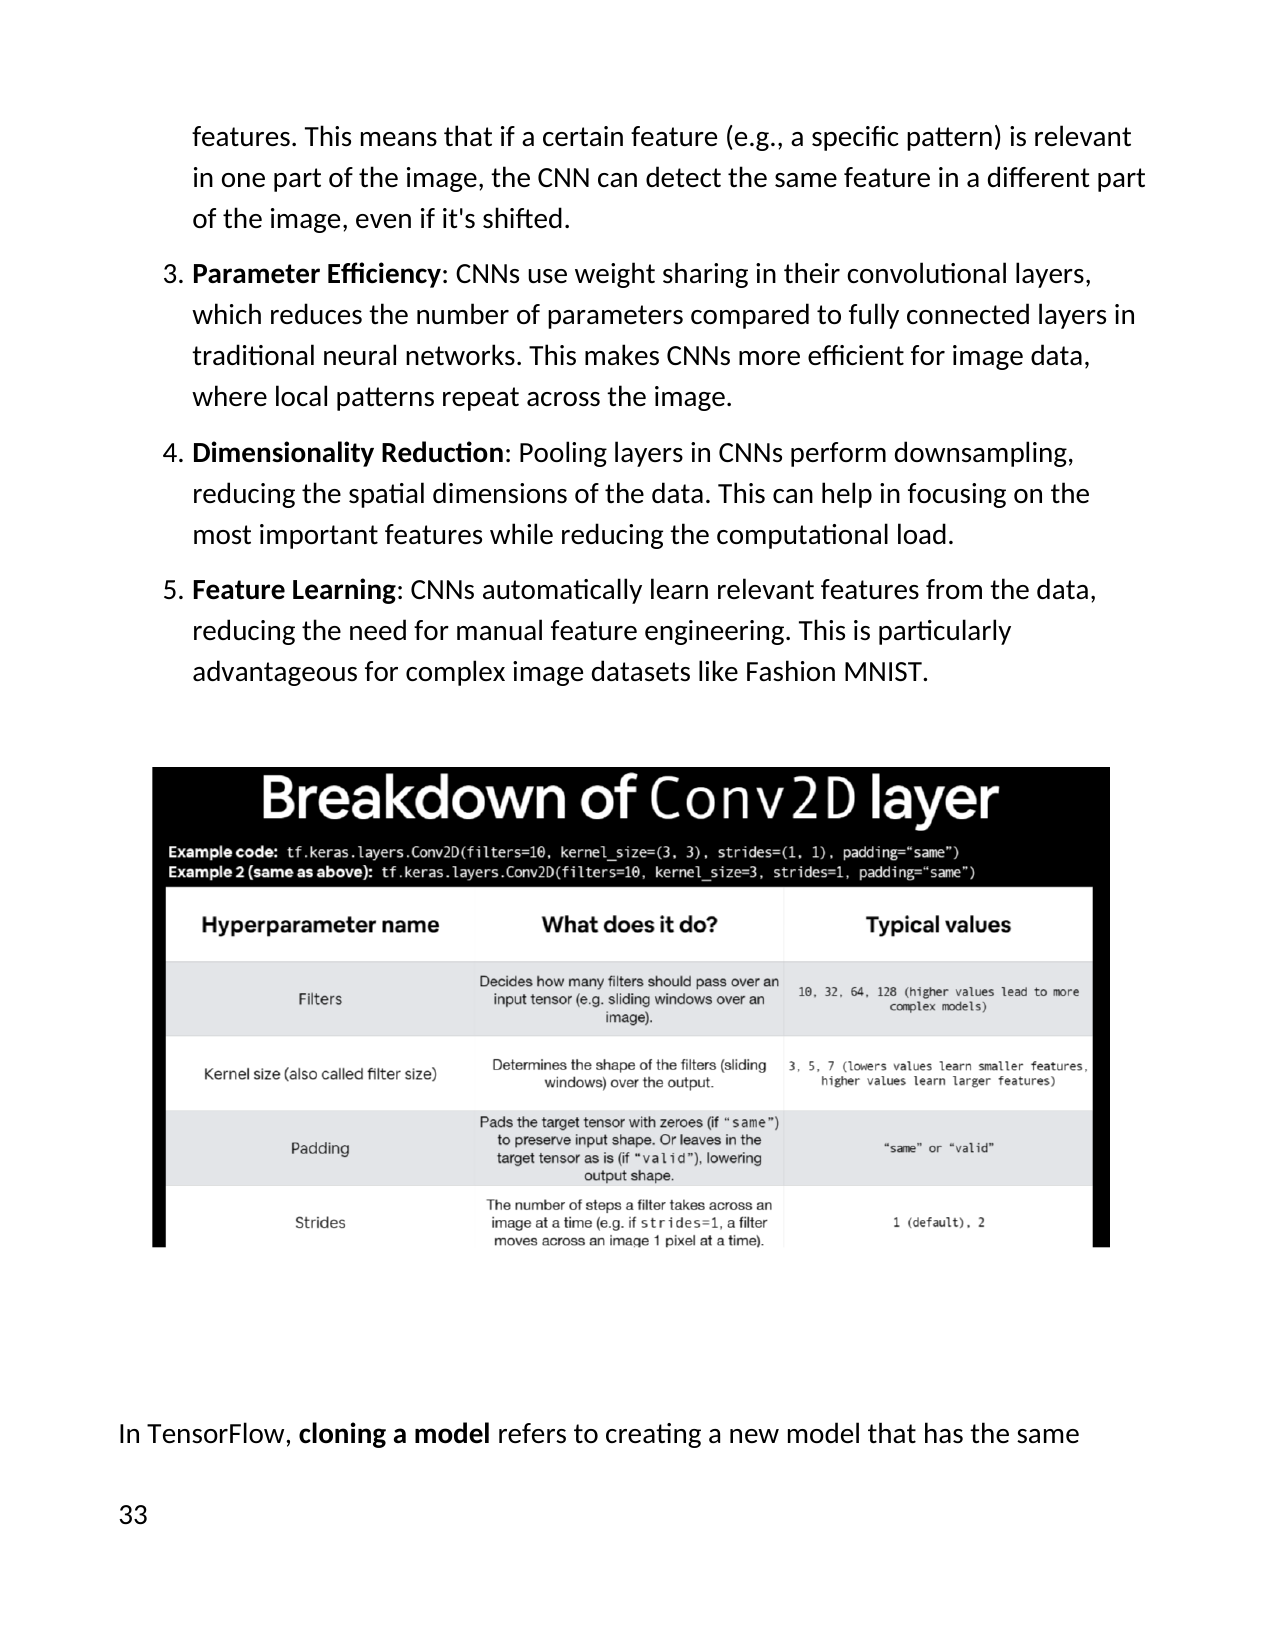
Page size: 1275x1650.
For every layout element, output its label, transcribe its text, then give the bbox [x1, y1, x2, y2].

list Parameter Efficiency: CNNs use weight sharing in their convolutional layers, which reduces the number of parameters compared to fully connected layers in traditional neural networks. This makes CNNs more efficient for image data, where local patterns repeat across the image. [162, 256, 1157, 414]
list features. This means that if a certain feature (e.g., a specific pattern) is relevant in one part of the image, the CNN can detect the same feature in a different part of the image, even if it's shifted. [162, 118, 1157, 236]
picture [152, 767, 1110, 1273]
list Feature Learning: CNNs automatically learn relevant features from the data, reducing the need for manual feature engineering. This is particularly advantageous for complex image datasets like Fashion MNIST. [162, 571, 1157, 689]
text In TensorFlow, cloning a model refers to creating a new model that has the same [118, 1379, 1157, 1451]
list Dimensionality Reduction: Pooling layers in CNNs perform downsampling, reducing the spatial dimensions of the data. This can help in focusing on the most important features while reducing the computational load. [162, 434, 1157, 551]
